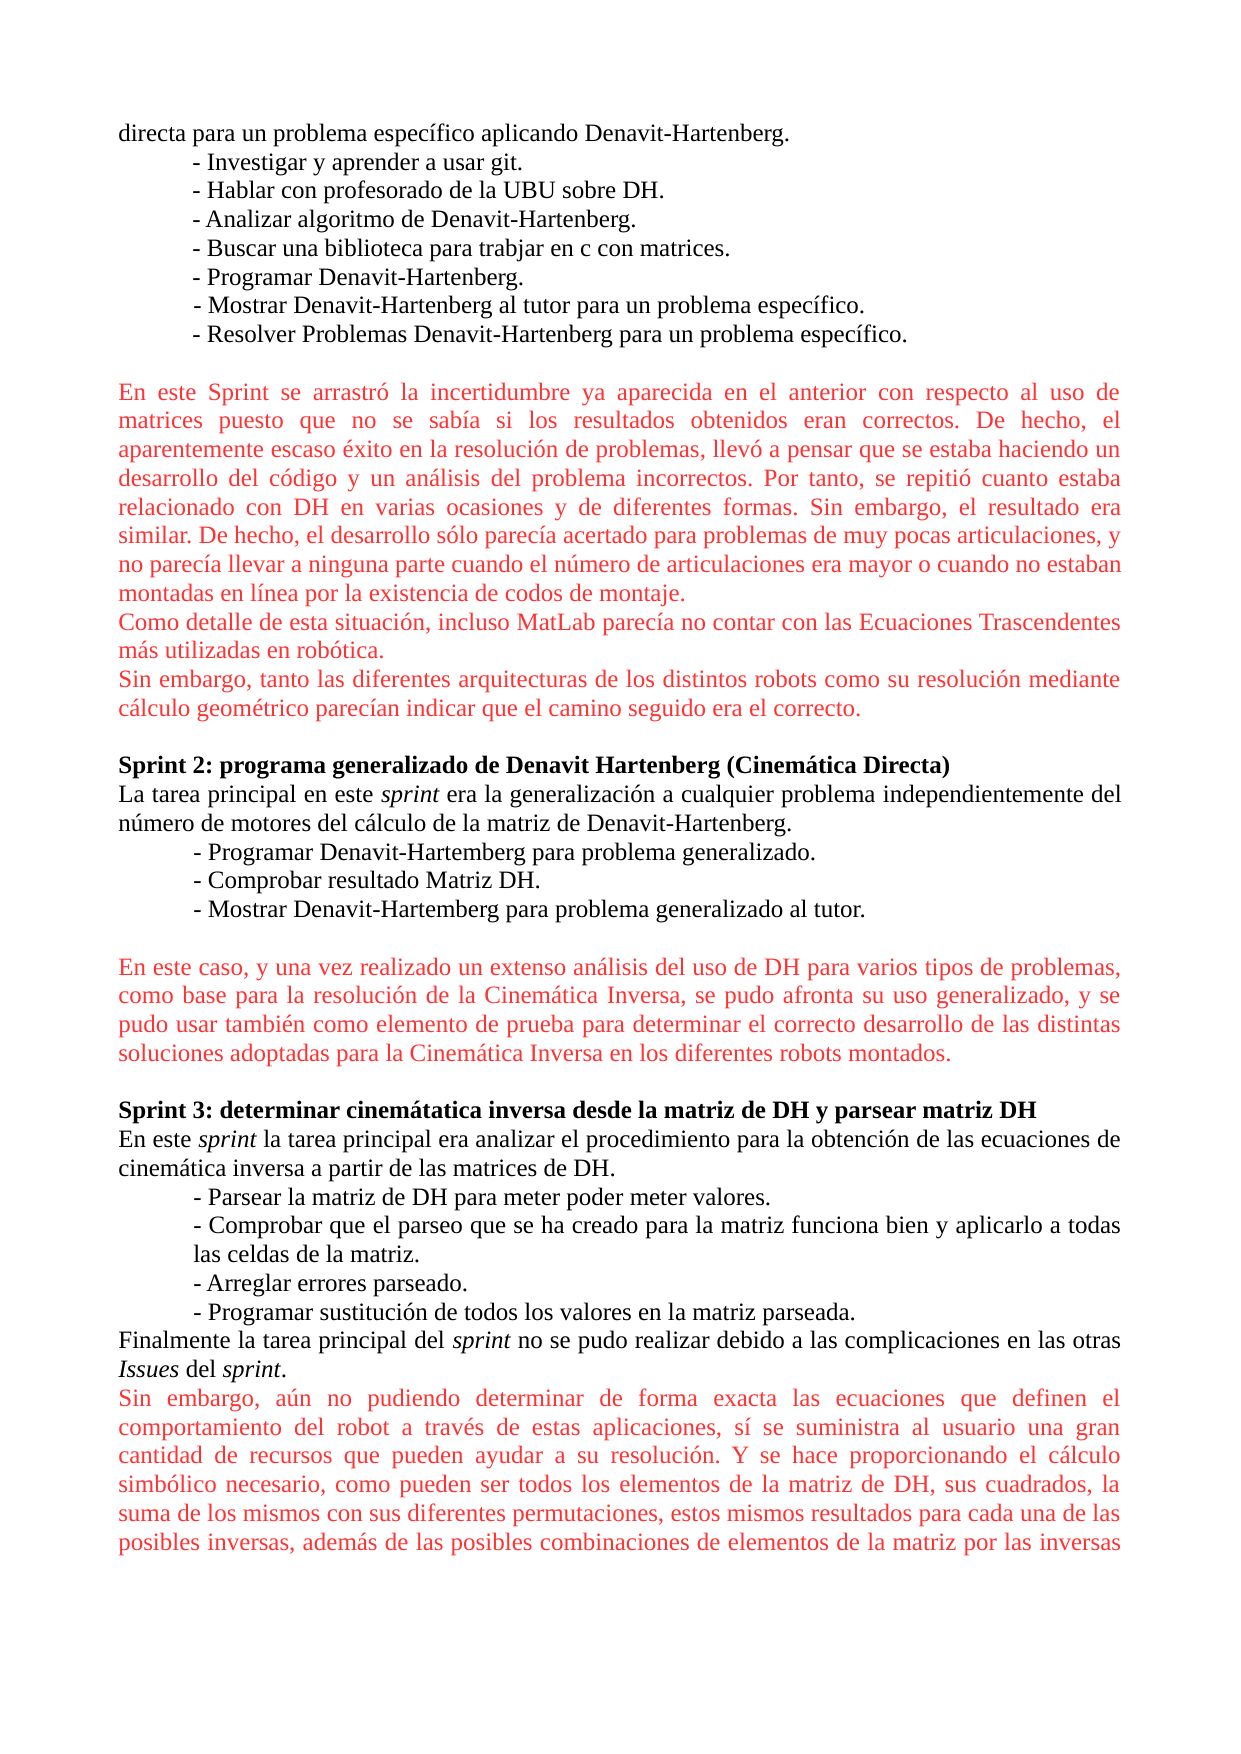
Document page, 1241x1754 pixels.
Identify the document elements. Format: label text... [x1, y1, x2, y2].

text La tarea principal en este sprint era la generalización a cualquier problema independientemente del número de motores del cálculo de la matriz de Denavit-Hartenberg. [118, 779, 1122, 837]
text Como detalle de esta situación, incluso MatLab parecía no contar con las Ecuaciones Trascendentes más utilizadas en robótica. [118, 607, 1122, 664]
text En este caso, y una vez realizado un extenso análisis del uso de DH para varios tipos de problemas, como base para la resolución de la Cinemática Inversa, se pudo afronta su uso generalizado, y se pudo usar también como elemento de prueba para determinar el correcto desarrollo de las distintas soluciones adoptadas para la Cinemática Inversa en los diferentes robots montados. [118, 952, 1122, 1067]
list - Programar Denavit-Hartenberg. [192, 262, 1122, 291]
list - Buscar una biblioteca para trabjar en c con matrices. [192, 233, 1122, 262]
text Finalmente la tarea principal del sprint no se pudo realizar debido a las complicaciones en las otras Issues del sprint. [118, 1326, 1122, 1383]
list - Programar Denavit-Hartemberg para problema generalizado. [156, 837, 1122, 866]
text Sin embargo, aún no pudiendo determinar de forma exacta las ecuaciones que definen el comportamiento del robot a través de estas aplicaciones, sí se suministra al usuario una gran cantidad de recursos que pueden ayudar a su resolución. Y se hace proporcionando el cálculo simbólico necesario, como pueden ser todos los elementos de la matriz de DH, sus cuadrados, la suma de los mismos con sus diferentes permutaciones, estos mismos resultados para cada una de las posibles inversas, además de las posibles combinaciones de elementos de la matriz por las inversas [118, 1383, 1122, 1556]
text En este sprint la tarea principal era analizar el procedimiento para la obtención de las ecuaciones de cinemática inversa a partir de las matrices de DH. [118, 1124, 1122, 1182]
list - Resolver Problemas Denavit-Hartenberg para un problema específico. [192, 319, 1122, 348]
list - Arreglar errores parseado. [156, 1268, 1122, 1297]
text Sin embargo, tanto las diferentes arquitecturas de los distintos robots como su resolución mediante cálculo geométrico parecían indicar que el camino seguido era el correcto. [118, 664, 1122, 722]
list - Comprobar resultado Matriz DH. [156, 866, 1122, 894]
text - Investigar y aprender a usar git. [118, 147, 1122, 176]
list - Mostrar Denavit-Hartenberg al tutor para un problema específico. [156, 291, 1122, 319]
list - Parsear la matriz de DH para meter poder meter valores. [156, 1182, 1122, 1211]
list - Comprobar que el parseo que se ha creado para la matriz funciona bien y aplicarlo a todas las celdas de la matriz. [156, 1211, 1122, 1268]
text Sprint 2: programa generalizado de Denavit Hartenberg (Cinemática Directa) [118, 751, 1122, 779]
list - Hablar con profesorado de la UBU sobre DH. [192, 176, 1122, 204]
text directa para un problema específico aplicando Denavit-Hartenberg. [118, 118, 1122, 147]
list - Analizar algoritmo de Denavit-Hartenberg. [192, 204, 1122, 233]
text En este Sprint se arrastró la incertidumbre ya aparecida en el anterior con respecto al uso de matrices puesto que no se sabía si los resultados obtenidos eran correctos. De hecho, el aparentemente escaso éxito en la resolución de problemas, llevó a pensar que se estaba haciendo un desarrollo del código y un análisis del problema incorrectos. Por tanto, se repitió cuanto estaba relacionado con DH en varias ocasiones y de diferentes formas. Sin embargo, el resultado era similar. De hecho, el desarrollo sólo parecía acertado para problemas de muy pocas articulaciones, y no parecía llevar a ninguna parte cuando el número de articulaciones era mayor o cuando no estaban montadas en línea por la existencia de codos de montaje. [118, 377, 1122, 607]
list - Programar sustitución de todos los valores en la matriz parseada. [156, 1297, 1122, 1326]
text Sprint 3: determinar cinemátatica inversa desde la matriz de DH y parsear matriz DH [118, 1096, 1122, 1124]
list - Mostrar Denavit-Hartemberg para problema generalizado al tutor. [156, 894, 1122, 923]
